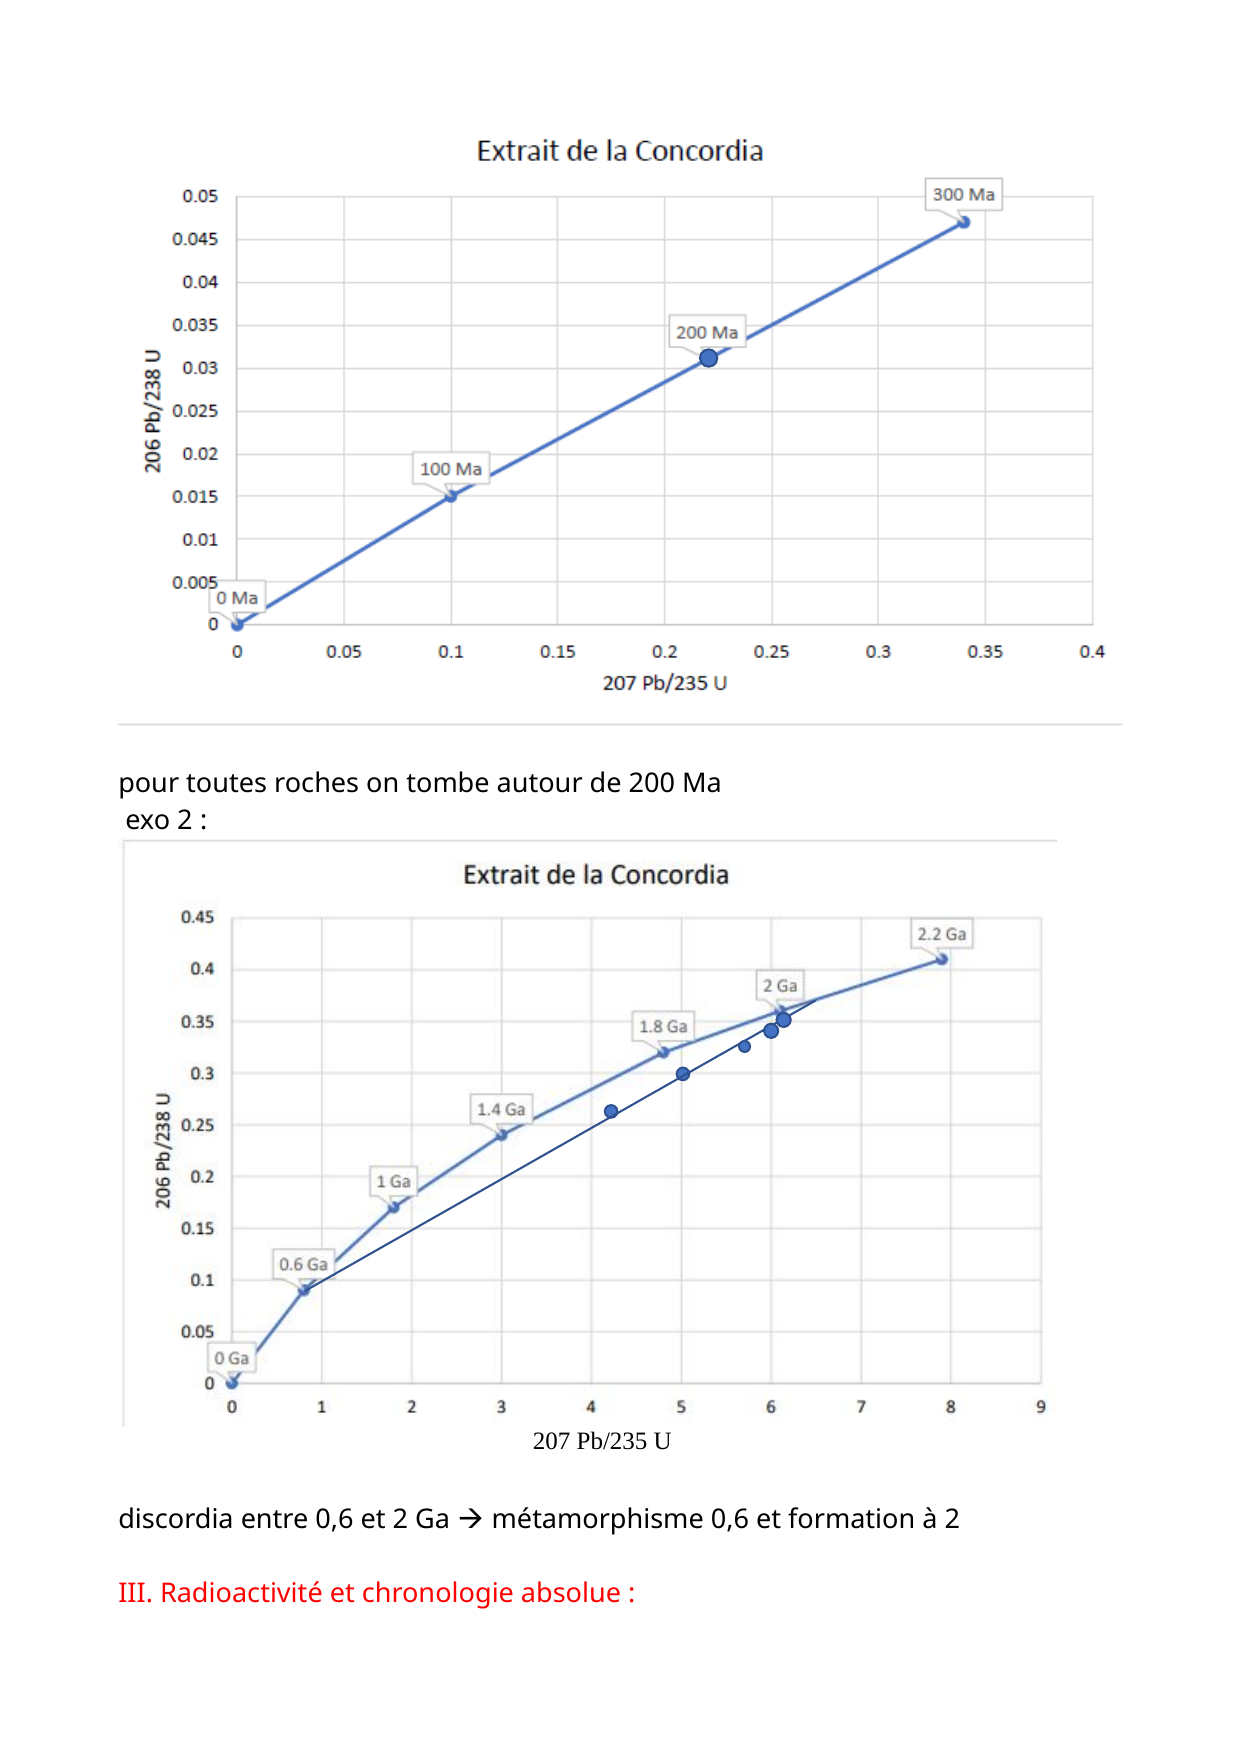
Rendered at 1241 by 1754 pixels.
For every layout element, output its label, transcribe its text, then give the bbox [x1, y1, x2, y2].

picture [118, 118, 1123, 727]
text discordia entre 0,6 et 2 Ga  métamorphisme 0,6 et formation à 2 [118, 1500, 1122, 1537]
picture [118, 837, 1058, 1427]
text pour toutes roches on tombe autour de 200 Ma [118, 763, 1122, 800]
text III. Radioactivité et chronologie absolue : [118, 1574, 1122, 1611]
text exo 2 : [118, 800, 1122, 837]
